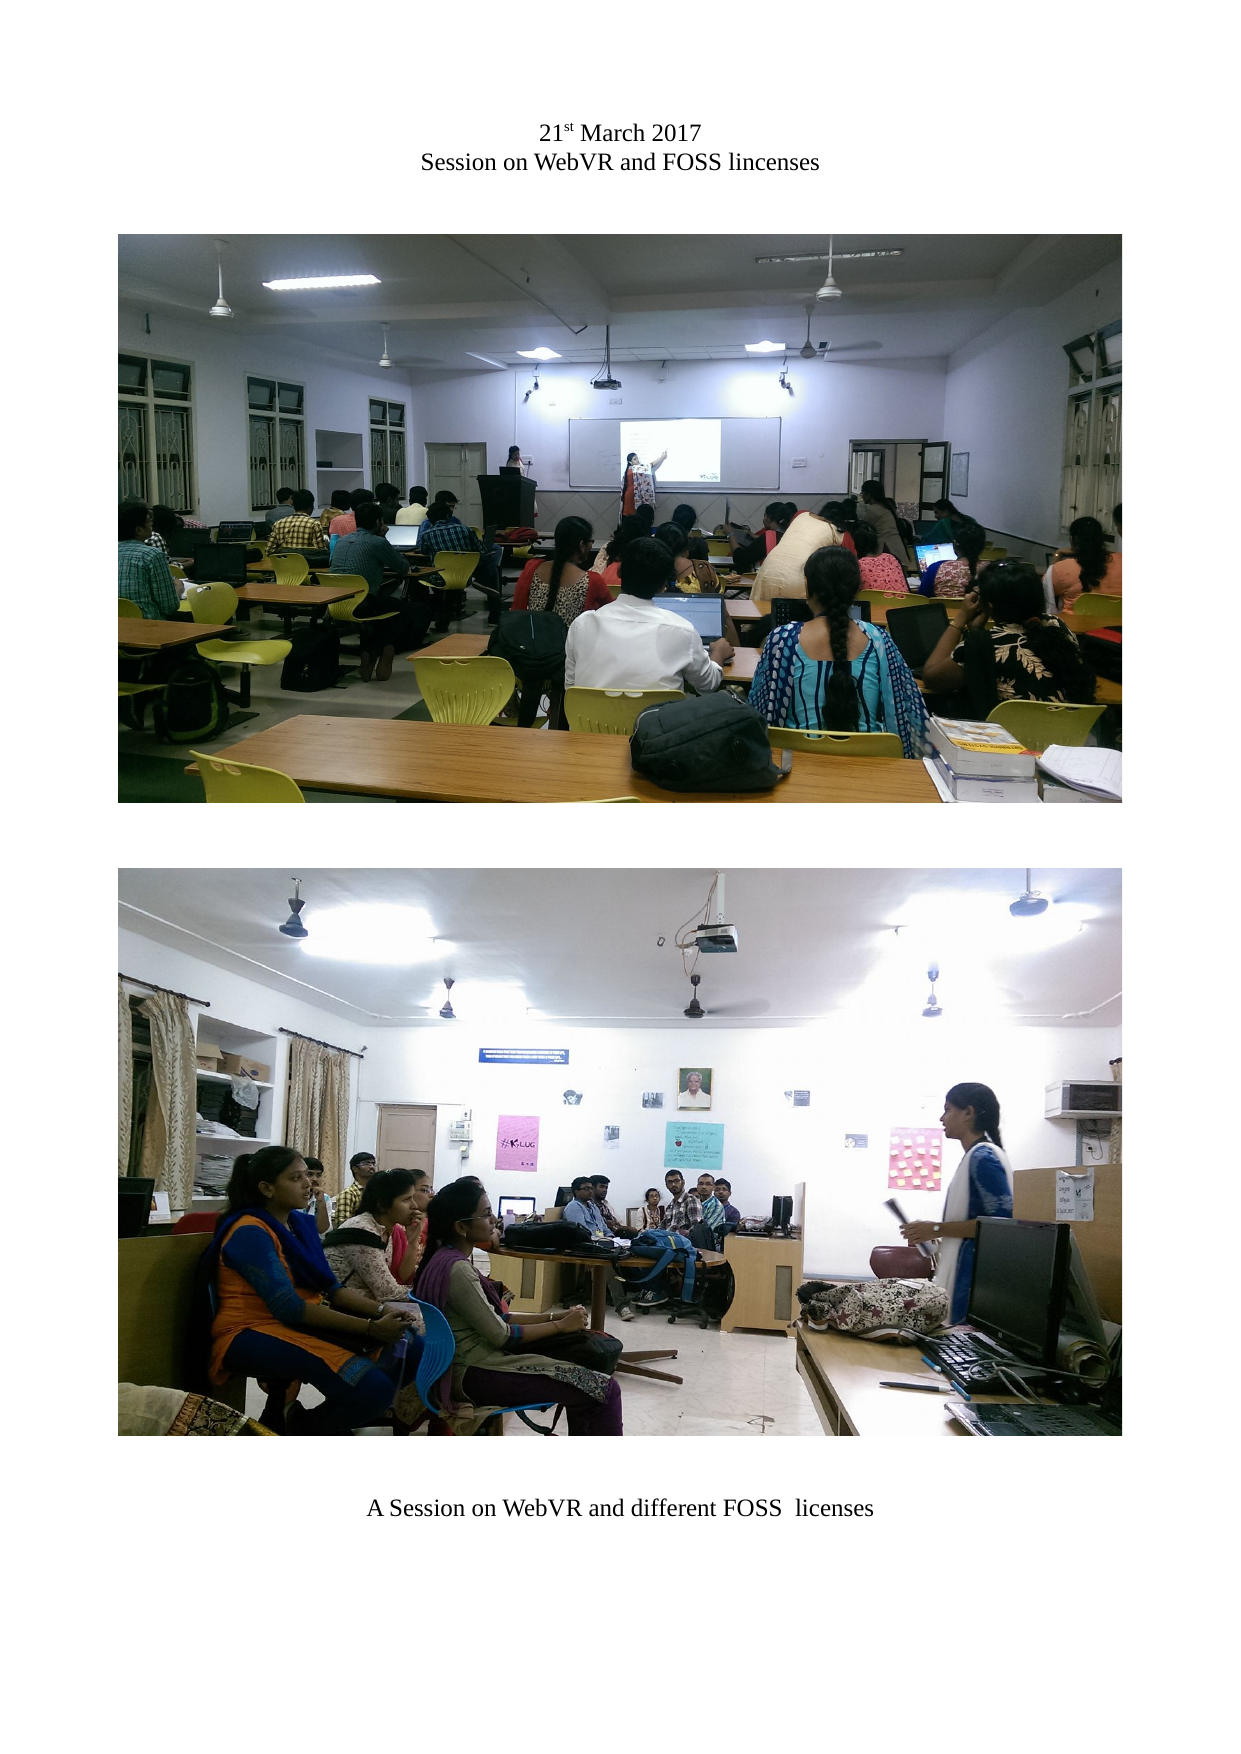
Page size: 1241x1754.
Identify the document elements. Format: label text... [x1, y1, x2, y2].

text Session on WebVR and FOSS lincenses [118, 147, 1122, 176]
picture [118, 868, 1123, 1436]
text A Session on WebVR and different FOSS licenses [118, 1493, 1122, 1522]
picture [118, 234, 1123, 803]
text 21st March 2017 [118, 118, 1122, 147]
